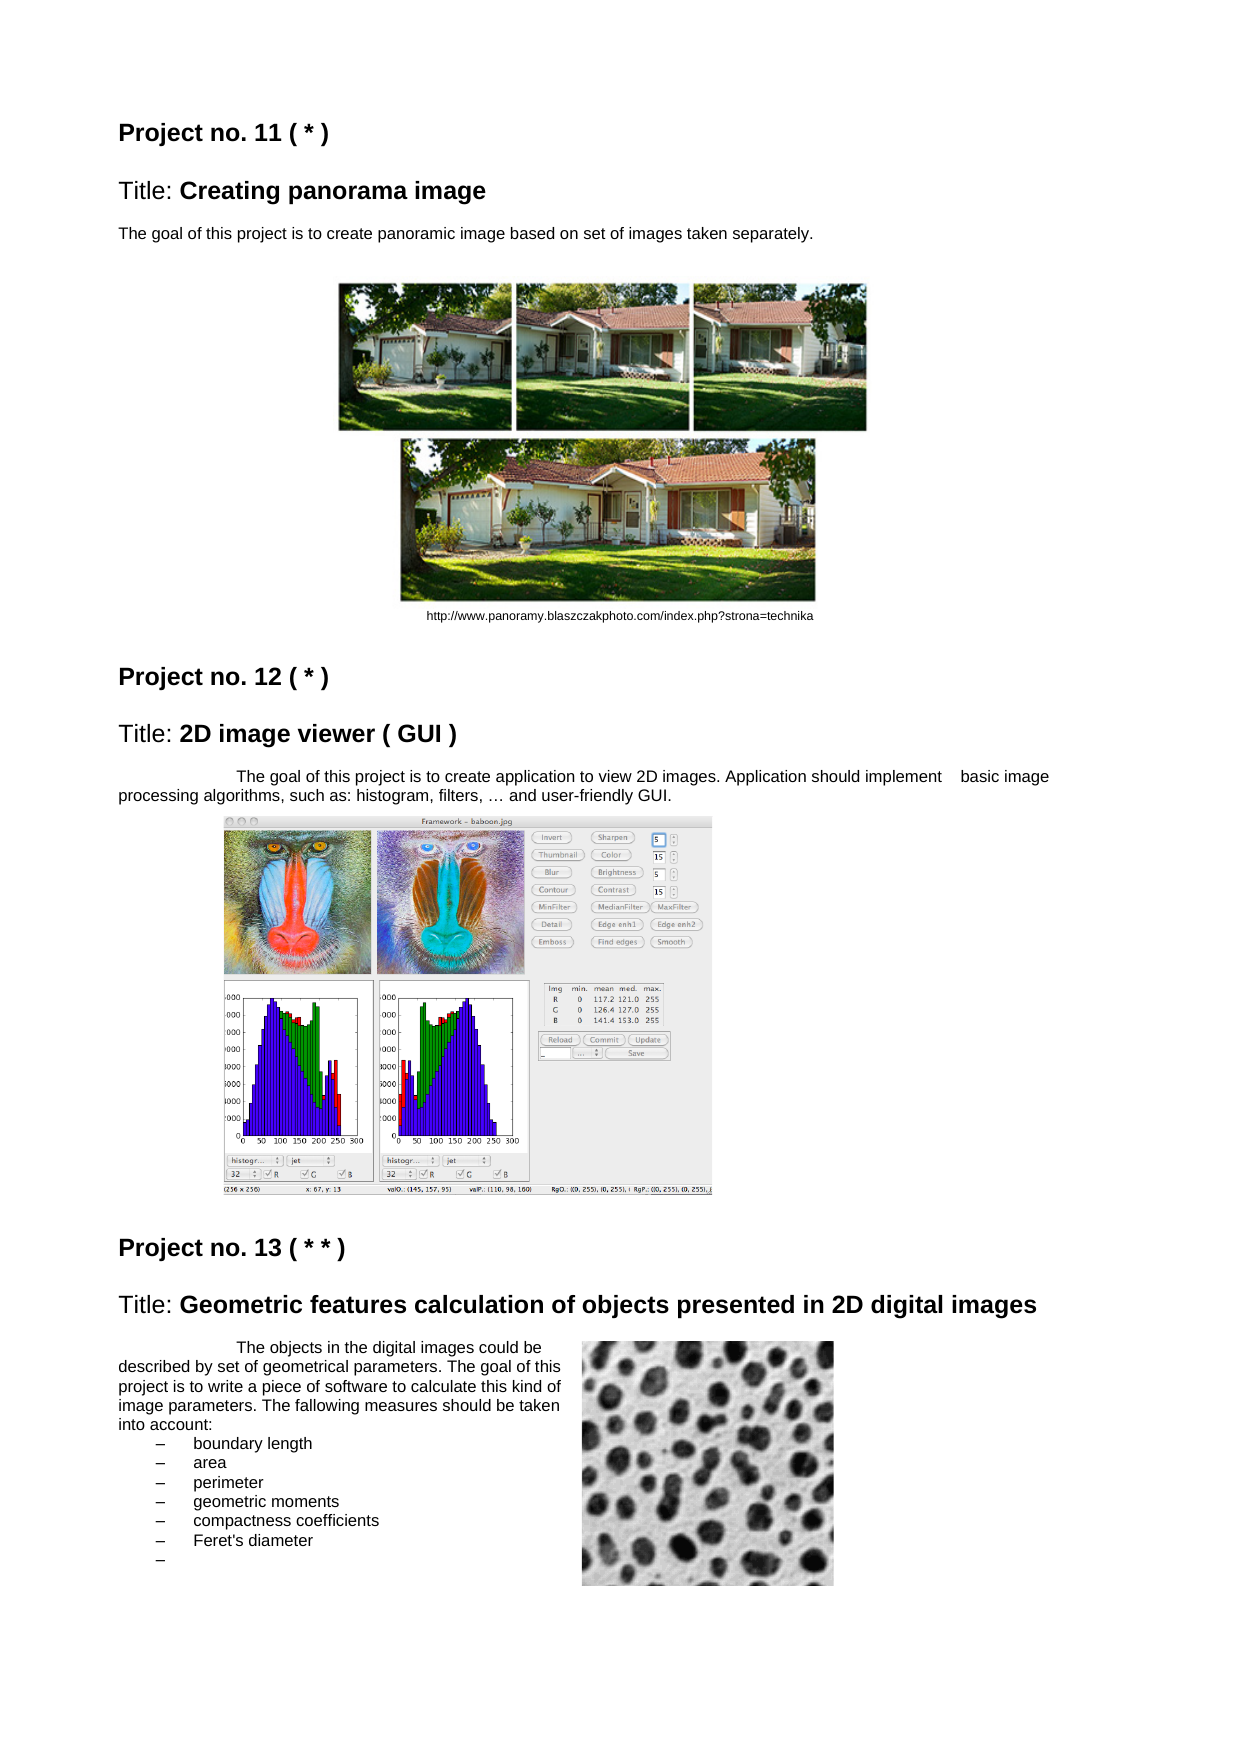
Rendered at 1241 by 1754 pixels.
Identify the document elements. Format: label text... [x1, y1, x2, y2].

text Title: Geometric features calculation of objects presented in 2D digital images [118, 1290, 1122, 1319]
list geometric moments [156, 1492, 581, 1511]
list [834, 1434, 1122, 1453]
text http://www.panoramy.blaszczakphoto.com/index.php?strona=technika [118, 262, 1122, 623]
list compactness coefficients [156, 1511, 581, 1530]
text Project no. 11 ( * ) [118, 118, 1122, 147]
list [834, 1530, 1122, 1549]
text The goal of this project is to create application to view 2D images. Application should implement basic image processing algorithms, such as: histogram, filters, … and user-friendly GUI. [118, 767, 1122, 805]
picture [332, 276, 874, 609]
list perimeter [156, 1472, 581, 1492]
text Title: Creating panorama image [118, 176, 1122, 204]
list boundary length [156, 1434, 581, 1453]
list area [156, 1453, 581, 1472]
list [834, 1492, 1122, 1511]
picture [581, 1341, 834, 1586]
list Feret's diameter [156, 1530, 581, 1549]
text Project no. 12 ( * ) [118, 662, 1122, 690]
text The goal of this project is to create panoramic image based on set of images taken separately. [118, 223, 1122, 243]
picture [223, 816, 713, 1195]
list [834, 1453, 1122, 1472]
list [834, 1472, 1122, 1492]
text Title: 2D image viewer ( GUI ) [118, 719, 1122, 748]
text Project no. 13 ( * * ) [118, 1233, 1122, 1261]
text The objects in the digital images could be described by set of geometrical parameters. The goal of this project is to write a piece of software to calculate this kind of image parameters. The fallowing measures should be taken into account: [118, 1338, 1122, 1434]
list [834, 1511, 1122, 1530]
